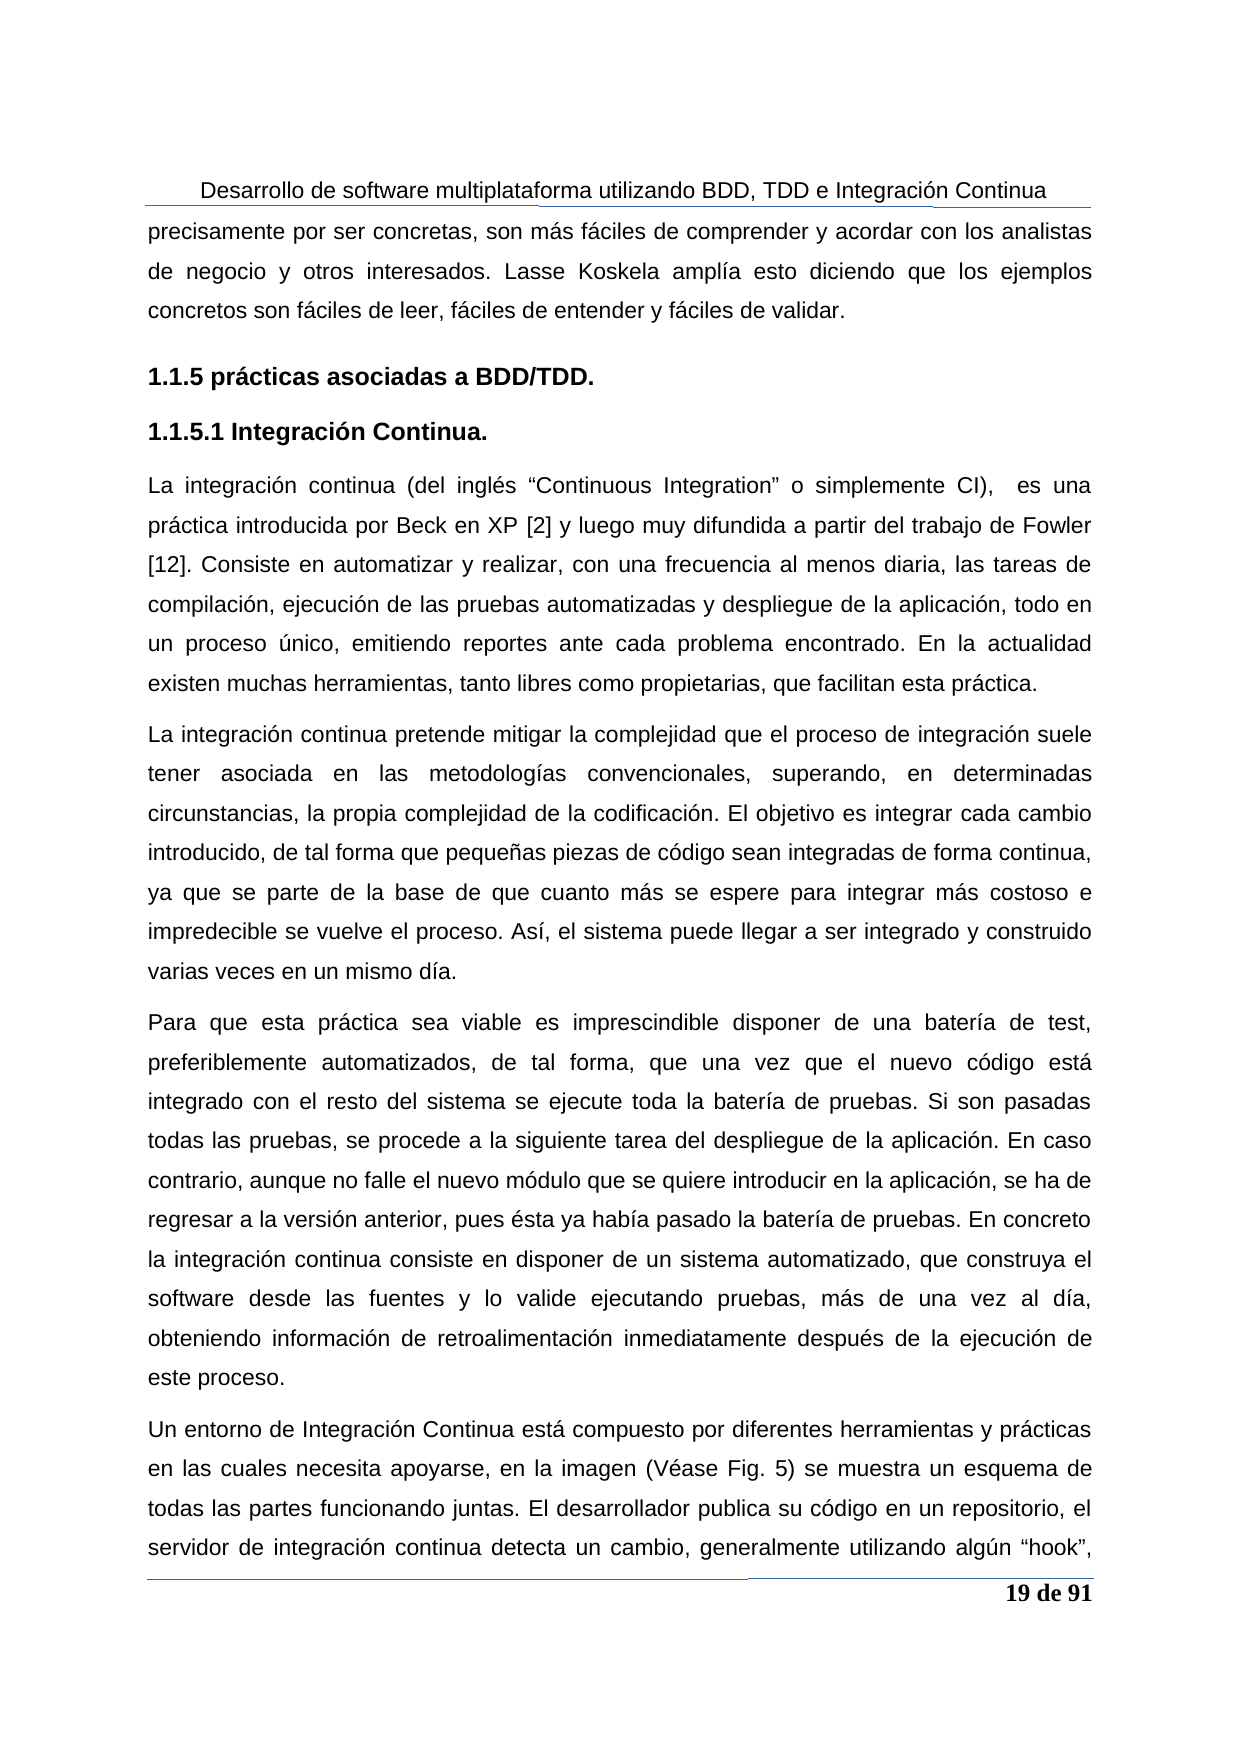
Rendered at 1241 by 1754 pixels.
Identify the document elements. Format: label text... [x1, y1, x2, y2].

text La integración continua (del inglés “Continuous Integration” o simplemente CI), es una práctica introducida por Beck en XP [2] y luego muy difundida a partir del trabajo de Fowler [12]. Consiste en automatizar y realizar, con una frecuencia al menos diaria, las tareas de compilación, ejecución de las pruebas automatizadas y despliegue de la aplicación, todo en un proceso único, emitiendo reportes ante cada problema encontrado. En la actualidad existen muchas herramientas, tanto libres como propietarias, que facilitan esta práctica. [148, 472, 1093, 696]
subtitle 1.1.5 prácticas asociadas a BDD/TDD. [148, 362, 1093, 391]
text 1.1.5.1 Integración Continua. [148, 417, 1093, 446]
text precisamente por ser concretas, son más fáciles de comprender y acordar con los analistas de negocio y otros interesados. Lasse Koskela amplía esto diciendo que los ejemplos concretos son fáciles de leer, fáciles de entender y fáciles de validar. [148, 218, 1093, 324]
text La integración continua pretende mitigar la complejidad que el proceso de integración suele tener asociada en las metodologías convencionales, superando, en determinadas circunstancias, la propia complejidad de la codificación. El objetivo es integrar cada cambio introducido, de tal forma que pequeñas piezas de código sean integradas de forma continua, ya que se parte de la base de que cuanto más se espere para integrar más costoso e impredecible se vuelve el proceso. Así, el sistema puede llegar a ser integrado y construido varias veces en un mismo día. [148, 721, 1093, 984]
text Para que esta práctica sea viable es imprescindible disponer de una batería de test, preferiblemente automatizados, de tal forma, que una vez que el nuevo código está integrado con el resto del sistema se ejecute toda la batería de pruebas. Si son pasadas todas las pruebas, se procede a la siguiente tarea del despliegue de la aplicación. En caso contrario, aunque no falle el nuevo módulo que se quiere introducir en la aplicación, se ha de regresar a la versión anterior, pues ésta ya había pasado la batería de pruebas. En concreto la integración continua consiste en disponer de un sistema automatizado, que construya el software desde las fuentes y lo valide ejecutando pruebas, más de una vez al día, obteniendo información de retroalimentación inmediatamente después de la ejecución de este proceso. [148, 1009, 1093, 1391]
text Un entorno de Integración Continua está compuesto por diferentes herramientas y prácticas en las cuales necesita apoyarse, en la imagen (Véase Fig. 5) se muestra un esquema de todas las partes funcionando juntas. El desarrollador publica su código en un repositorio, el servidor de integración continua detecta un cambio, generalmente utilizando algún “hook”, [148, 1416, 1093, 1560]
